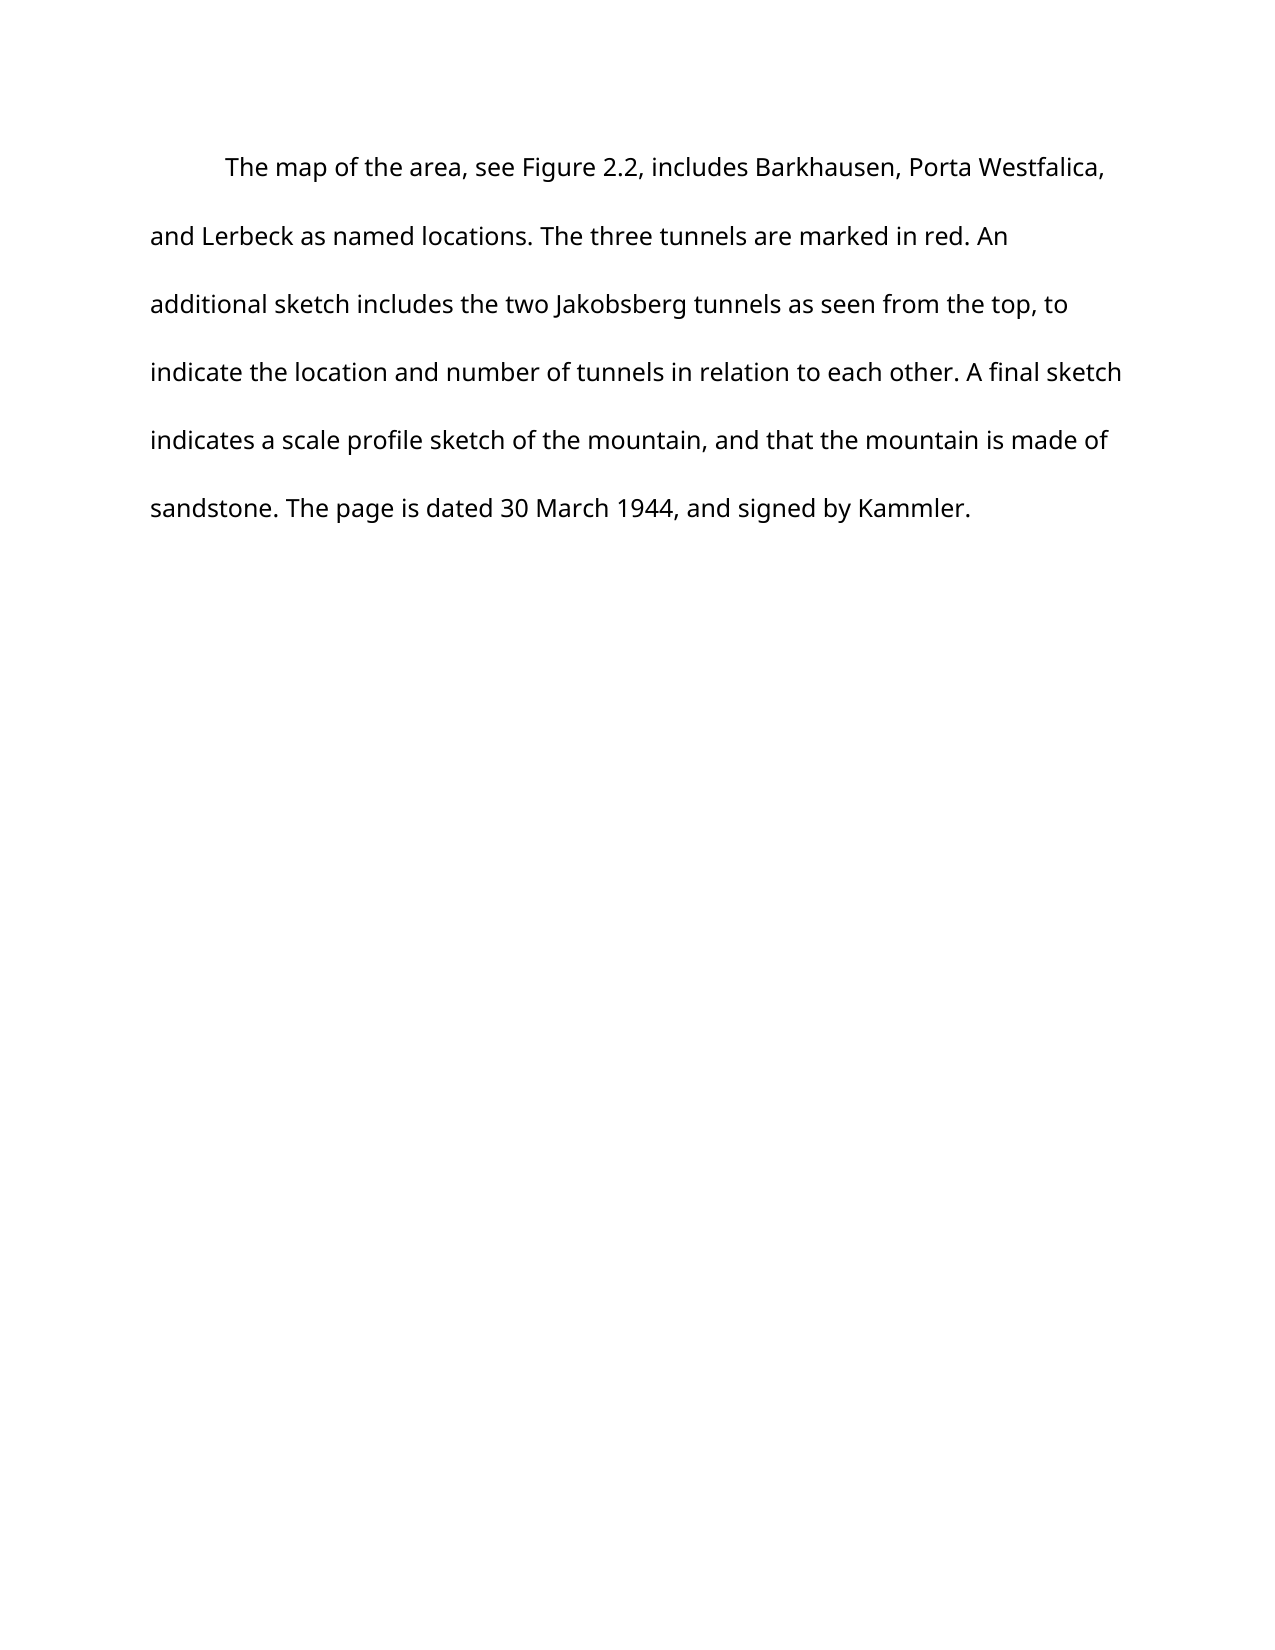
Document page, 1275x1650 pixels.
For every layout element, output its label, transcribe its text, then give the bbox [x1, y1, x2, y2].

text The map of the area, see Figure 2.2, includes Barkhausen, Porta Westfalica, and Lerbeck as named locations. The three tunnels are marked in red. An additional sketch includes the two Jakobsberg tunnels as seen from the top, to indicate the location and number of tunnels in relation to each other. A final sketch indicates a scale profile sketch of the mountain, and that the mountain is made of sandstone. The page is dated 30 March 1944, and signed by Kammler. [150, 150, 1125, 525]
